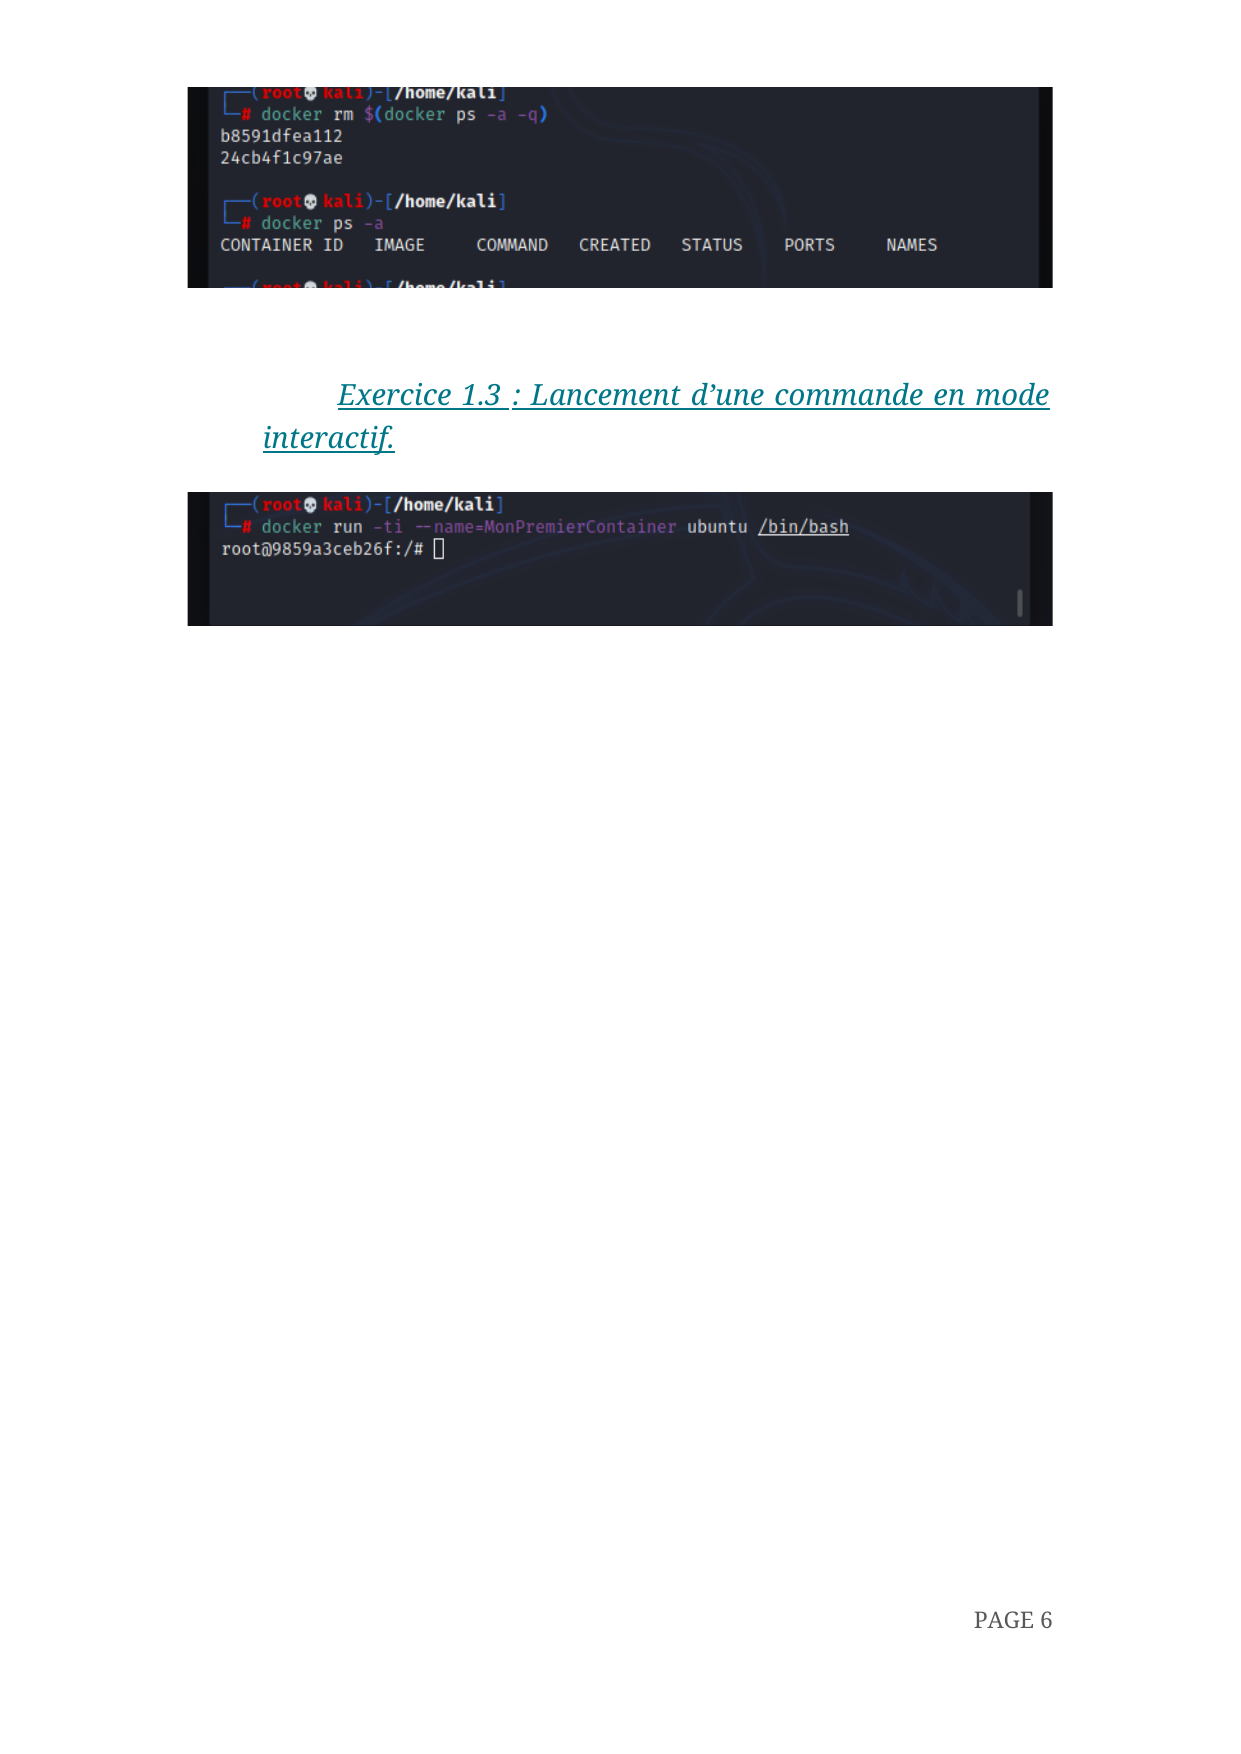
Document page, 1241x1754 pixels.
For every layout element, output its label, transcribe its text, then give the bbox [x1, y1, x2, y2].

subtitle Exercice 1.3 : Lancement d’une commande en mode interactif. [262, 374, 1053, 457]
